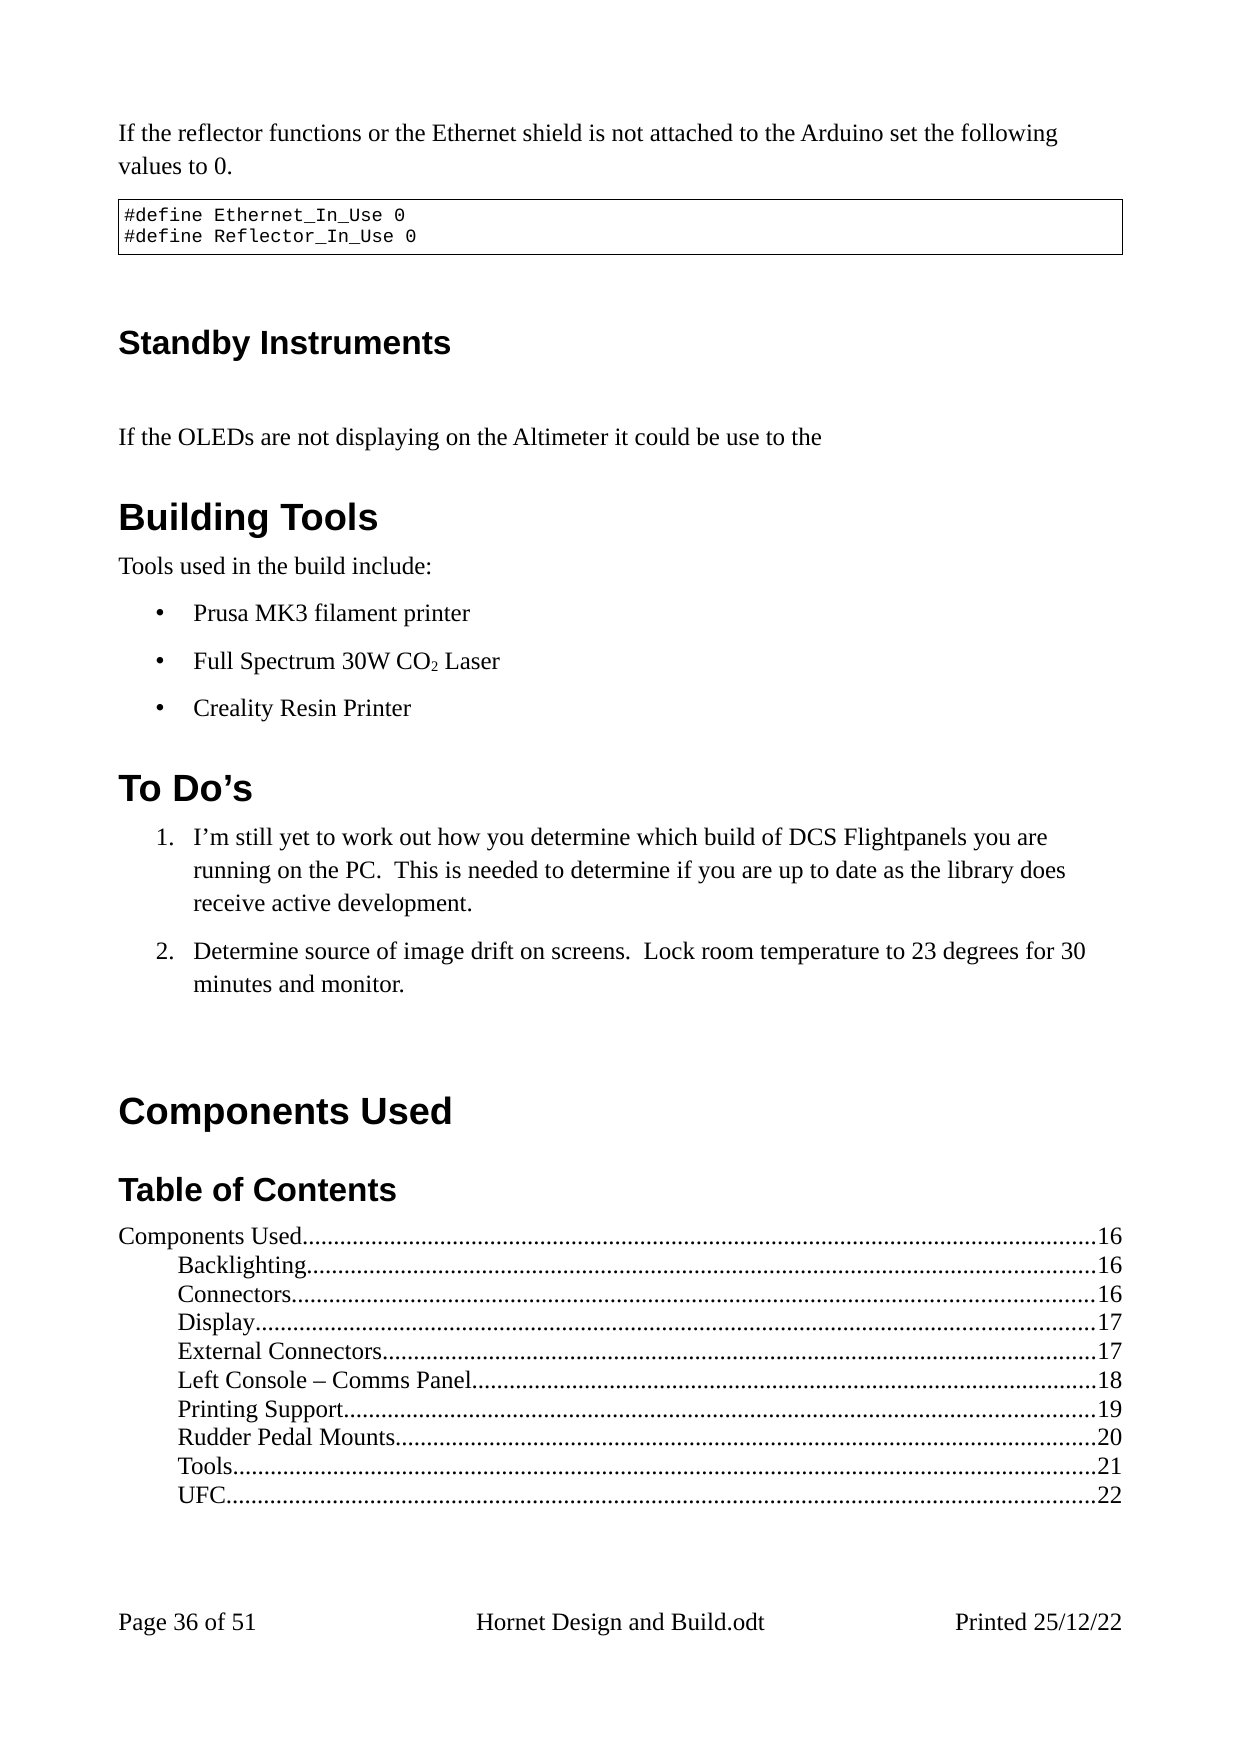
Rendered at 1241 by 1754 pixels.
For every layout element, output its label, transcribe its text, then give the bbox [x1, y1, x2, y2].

text External Connectors 17 [177, 1336, 1122, 1365]
subtitle Standby Instruments [118, 323, 1122, 362]
subtitle To Do’s [118, 766, 1122, 810]
text Display 17 [177, 1307, 1122, 1336]
list Determine source of image drift on screens. Lock room temperature to 23 degrees for 30 minutes and monitor. [156, 936, 1122, 998]
text If the OLEDs are not displaying on the Altimeter it could be use to the [118, 422, 1122, 451]
text Tools used in the build include: [118, 551, 1122, 579]
list Full Spectrum 30W CO2 Laser [156, 646, 1122, 675]
text Connectors 16 [177, 1279, 1122, 1307]
table_header #define Ethernet_In_Use 0 #define Reflector_In_Use 0 [119, 200, 1122, 254]
list Prusa MK3 filament printer [156, 598, 1122, 627]
subtitle Building Tools [118, 494, 1122, 538]
subtitle Table of Contents [118, 1170, 1122, 1209]
list Creality Resin Printer [156, 693, 1122, 722]
text Left Console – Comms Panel 18 [177, 1365, 1122, 1394]
text If the reflector functions or the Ethernet shield is not attached to the Arduino set the following values to 0. [118, 118, 1122, 180]
subtitle Components Used [118, 1089, 1122, 1133]
text UFC 22 [177, 1480, 1122, 1509]
text Rudder Pedal Mounts 20 [177, 1422, 1122, 1451]
text Tools 21 [177, 1451, 1122, 1480]
list I’m still yet to work out how you determine which build of DCS Flightpanels you are running on the PC. This is needed to determine if you are up to date as the library does receive active development. [156, 822, 1122, 917]
text Backlighting 16 [177, 1250, 1122, 1279]
text Components Used 16 [118, 1221, 1122, 1250]
text Printing Support 19 [177, 1394, 1122, 1422]
